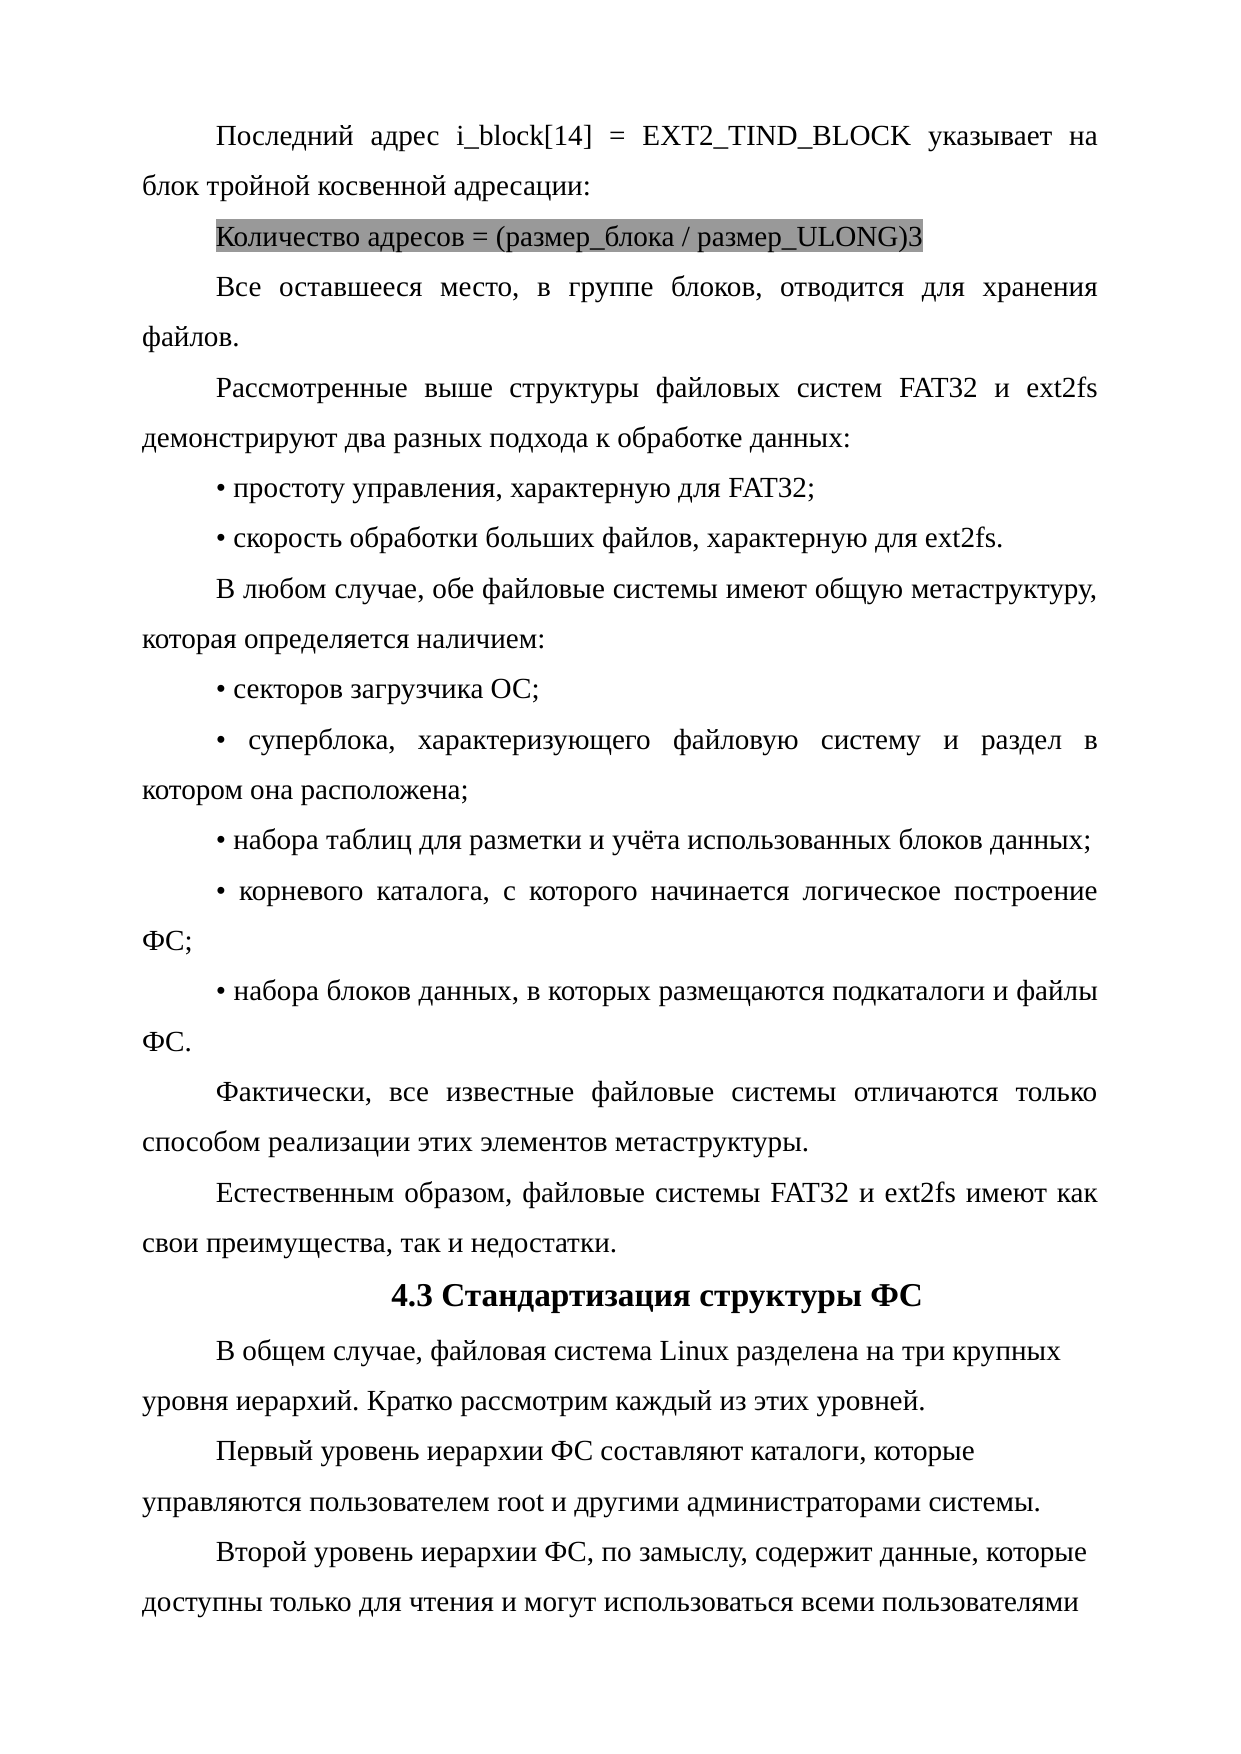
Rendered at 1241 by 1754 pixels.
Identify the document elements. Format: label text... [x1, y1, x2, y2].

text В любом случае, обе файловые системы имеют общую метаструктуру, которая определяется наличием: [142, 571, 1098, 655]
text • набора блоков данных, в которых размещаются подкаталоги и файлы ФС. [142, 973, 1098, 1057]
text Все оставшееся место, в группе блоков, отводится для хранения файлов. [142, 269, 1098, 353]
text Последний адрес i_block[14] = EXT2_TIND_BLOCK указывает на блок тройной косвенной адресации: [142, 118, 1098, 202]
text Фактически, все известные файловые системы отличаются только способом реализации этих элементов метаструктуры. [142, 1074, 1098, 1158]
text • простоту управления, характерную для FAT32; [142, 470, 1098, 504]
text Количество адресов = (размер_блока / размер_ULONG)3 [142, 219, 1098, 252]
text • корневого каталога, с которого начинается логическое построение ФС; [142, 873, 1098, 957]
text 4.3 Стандартизация структуры ФС [142, 1275, 1098, 1314]
text • секторов загрузчика ОС; [142, 672, 1098, 705]
text Второй уровень иерархии ФС, по замыслу, содержит данные, которые доступны только для чтения и могут использоваться всеми пользователями [142, 1534, 1098, 1618]
text • набора таблиц для разметки и учёта использованных блоков данных; [142, 822, 1098, 856]
text Первый уровень иерархии ФС составляют каталоги, которые управляются пользователем root и другими администраторами системы. [142, 1433, 1098, 1517]
text • суперблока, характеризующего файловую систему и раздел в котором она расположена; [142, 722, 1098, 806]
text • скорость обработки больших файлов, характерную для ext2fs. [142, 521, 1098, 554]
text Рассмотренные выше структуры файловых систем FAT32 и ext2fs демонстрируют два разных подхода к обработке данных: [142, 370, 1098, 453]
text В общем случае, файловая система Linux разделена на три крупных уровня иерархий. Кратко рассмотрим каждый из этих уровней. [142, 1333, 1098, 1417]
text Естественным образом, файловые системы FAT32 и ext2fs имеют как свои преимущества, так и недостатки. [142, 1175, 1098, 1258]
